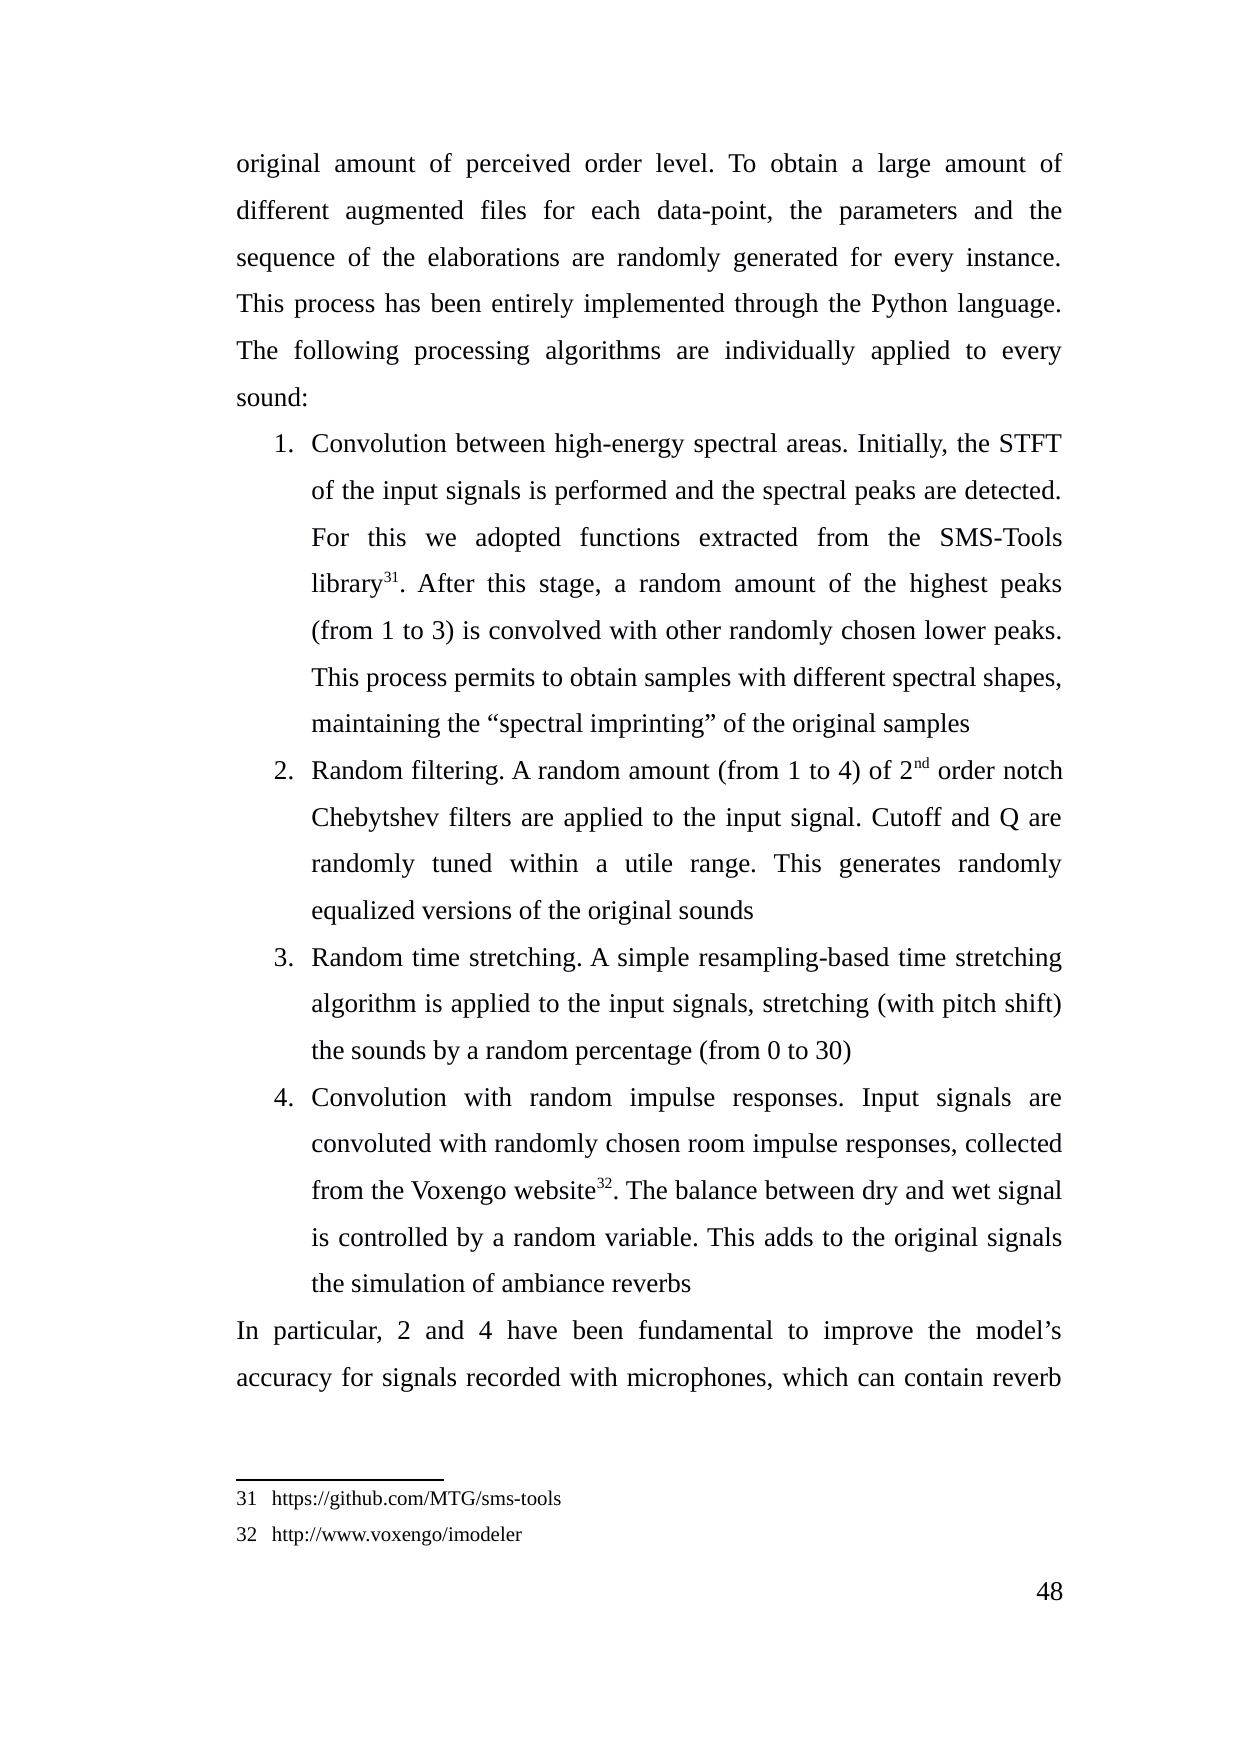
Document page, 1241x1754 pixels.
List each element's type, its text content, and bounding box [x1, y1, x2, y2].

list Convolution between high-energy spectral areas. Initially, the STFT of the input signals is performed and the spectral peaks are detected. For this we adopted functions extracted from the SMS-Tools library. After this stage, a random amount of the highest peaks (from 1 to 3) is convolved with other randomly chosen lower peaks. This process permits to obtain samples with different spectral shapes, maintaining the “spectral imprinting” of the original samples [274, 428, 1063, 739]
list http://www.voxengo/imodeler [236, 1522, 1063, 1546]
list Random filtering. A random amount (from 1 to 4) of 2nd order notch Chebytshev filters are applied to the input signal. Cutoff and Q are randomly tuned within a utile range. This generates randomly equalized versions of the original sounds [274, 754, 1063, 925]
text In particular, 2 and 4 have been fundamental to improve the model’s accuracy for signals recorded with microphones, which can contain reverb [236, 1314, 1063, 1392]
list Random time stretching. A simple resampling-based time stretching algorithm is applied to the input signals, stretching (with pitch shift) the sounds by a random percentage (from 0 to 30) [274, 941, 1063, 1065]
list https://github.com/MTG/sms-tools [236, 1486, 1063, 1510]
text original amount of perceived order level. To obtain a large amount of different augmented files for each data-point, the parameters and the sequence of the elaborations are randomly generated for every instance. This process has been entirely implemented through the Python language. The following processing algorithms are individually applied to every sound: [236, 148, 1063, 412]
list Convolution with random impulse responses. Input signals are convoluted with randomly chosen room impulse responses, collected from the Voxengo website. The balance between dry and wet signal is controlled by a random variable. This adds to the original signals the simulation of ambiance reverbs [274, 1081, 1063, 1299]
